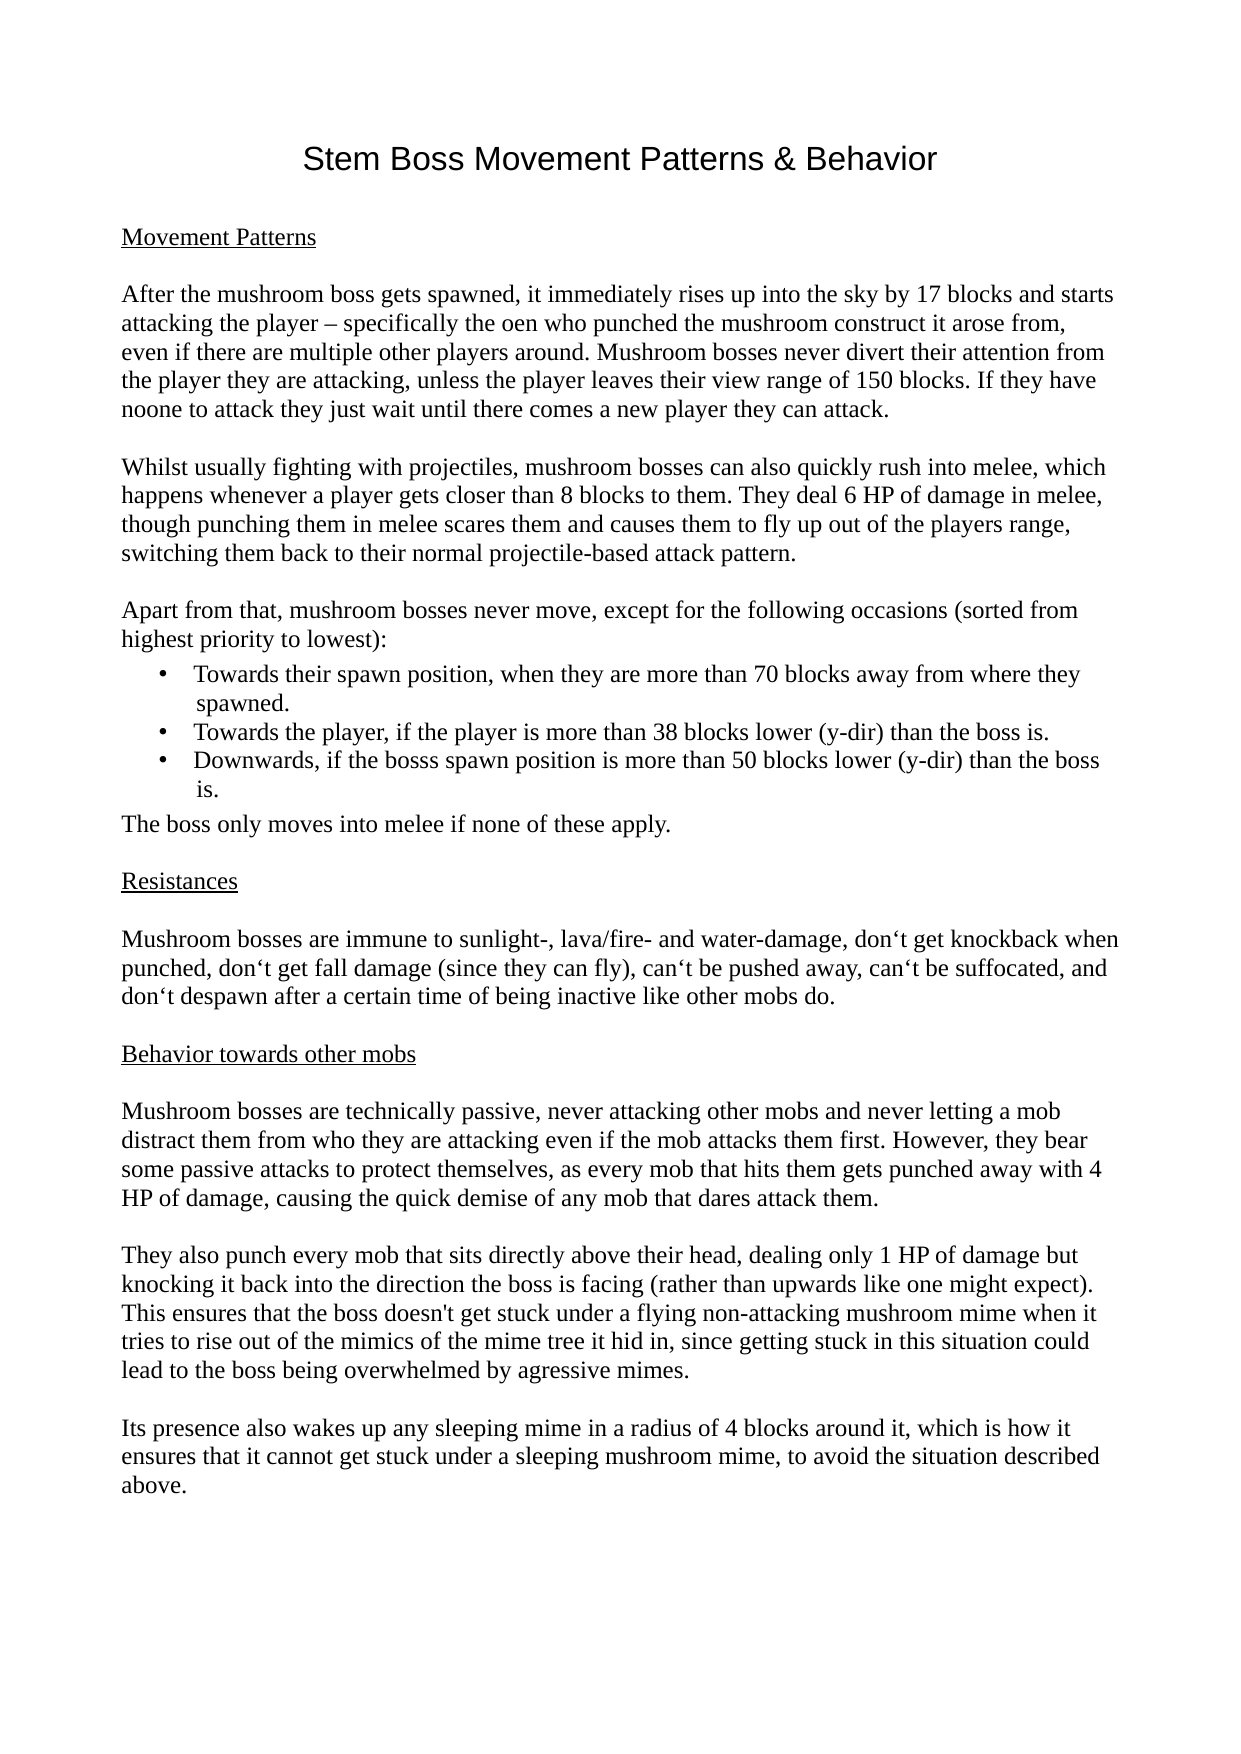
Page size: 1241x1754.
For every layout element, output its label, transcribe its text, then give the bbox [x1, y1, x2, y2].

list Towards the player, if the player is more than 38 blocks lower (y-dir) than the boss is. [156, 717, 1122, 745]
text Behavior towards other mobs [118, 1039, 1122, 1068]
text The boss only moves into melee if none of these apply. [118, 806, 1122, 838]
text Its presence also wakes up any sleeping mime in a radius of 4 blocks around it, which is how it ensures that it cannot get stuck under a sleeping mushroom mime, to avoid the situation described above. [118, 1413, 1122, 1502]
text They also punch every mob that sits directly above their head, dealing only 1 HP of damage but knocking it back into the direction the boss is facing (rather than upwards like one might expect). This ensures that the boss doesn't get stuck under a flying non-attacking mushroom mime when it tries to rise out of the mimics of the mime tree it hid in, since getting stuck in this situation could lead to the boss being overwhelmed by agressive mimes. [118, 1240, 1122, 1384]
text Mushroom bosses are immune to sunlight-, lava/fire- and water-damage, don‘t get knockback when punched, don‘t get fall damage (since they can fly), can‘t be pushed away, can‘t be suffocated, and don‘t despawn after a certain time of being inactive like other mobs do. [118, 924, 1122, 1010]
subtitle Stem Boss Movement Patterns & Behavior [118, 139, 1122, 178]
list Downwards, if the bosss spawn position is more than 50 blocks lower (y-dir) than the boss is. [156, 745, 1122, 806]
text Mushroom bosses are technically passive, never attacking other mobs and never letting a mob distract them from who they are attacking even if the mob attacks them first. However, they bear some passive attacks to protect themselves, as every mob that hits them gets punched away with 4 HP of damage, causing the quick demise of any mob that dares attack them. [118, 1096, 1122, 1211]
text Movement Patterns [118, 222, 1122, 251]
text Whilst usually fighting with projectiles, mushroom bosses can also quickly rush into melee, which happens whenever a player gets closer than 8 blocks to them. They deal 6 HP of damage in melee, though punching them in melee scares them and causes them to fly up out of the players range, switching them back to their normal projectile-based attack pattern. [118, 452, 1122, 567]
text After the mushroom boss gets spawned, it immediately rises up into the sky by 17 blocks and starts attacking the player – specifically the oen who punched the mushroom construct it arose from, even if there are multiple other players around. Mushroom bosses never divert their attention from the player they are attacking, unless the player leaves their view range of 150 blocks. If they have noone to attack they just wait until there comes a new player they can attack. [118, 279, 1122, 423]
text Apart from that, mushroom bosses never move, except for the following occasions (sorted from highest priority to lowest): [118, 596, 1122, 656]
list Towards their spawn position, when they are more than 70 blocks away from where they spawned. [156, 656, 1122, 717]
text Resistances [118, 866, 1122, 895]
